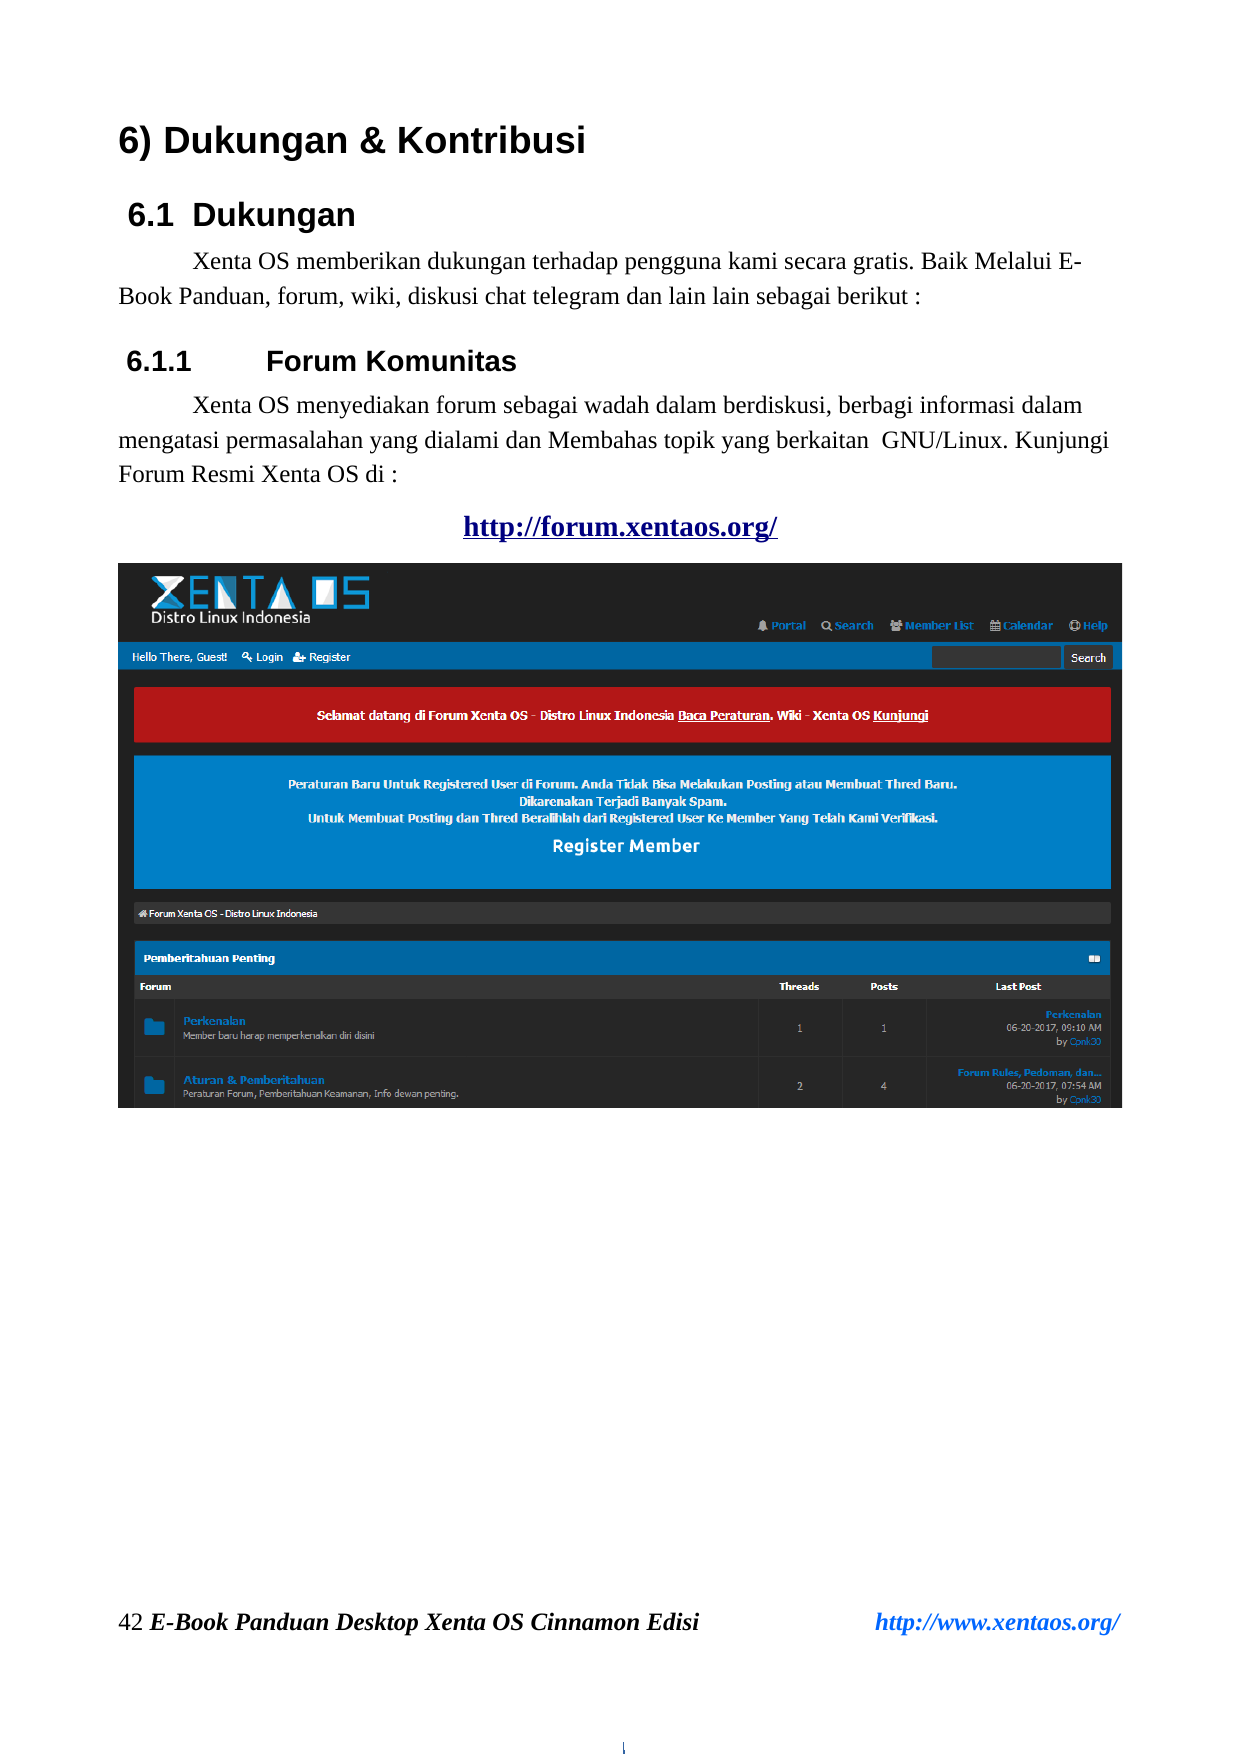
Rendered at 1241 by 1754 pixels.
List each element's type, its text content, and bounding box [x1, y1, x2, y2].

text http://forum.xentaos.org/ [118, 509, 1122, 542]
subtitle Dukungan & Kontribusi [118, 118, 1122, 162]
picture [118, 563, 1123, 1108]
text Xenta OS menyediakan forum sebagai wadah dalam berdiskusi, berbagi informasi dalam mengatasi permasalahan yang dialami dan Membahas topik yang berkaitan GNU/Linux. Kunjungi Forum Resmi Xenta OS di : [118, 391, 1122, 488]
subtitle Forum Komunitas [118, 344, 1122, 378]
subtitle Dukungan [118, 195, 1122, 234]
text Xenta OS memberikan dukungan terhadap pengguna kami secara gratis. Baik Melalui E-Book Panduan, forum, wiki, diskusi chat telegram dan lain lain sebagai berikut : [118, 246, 1122, 309]
